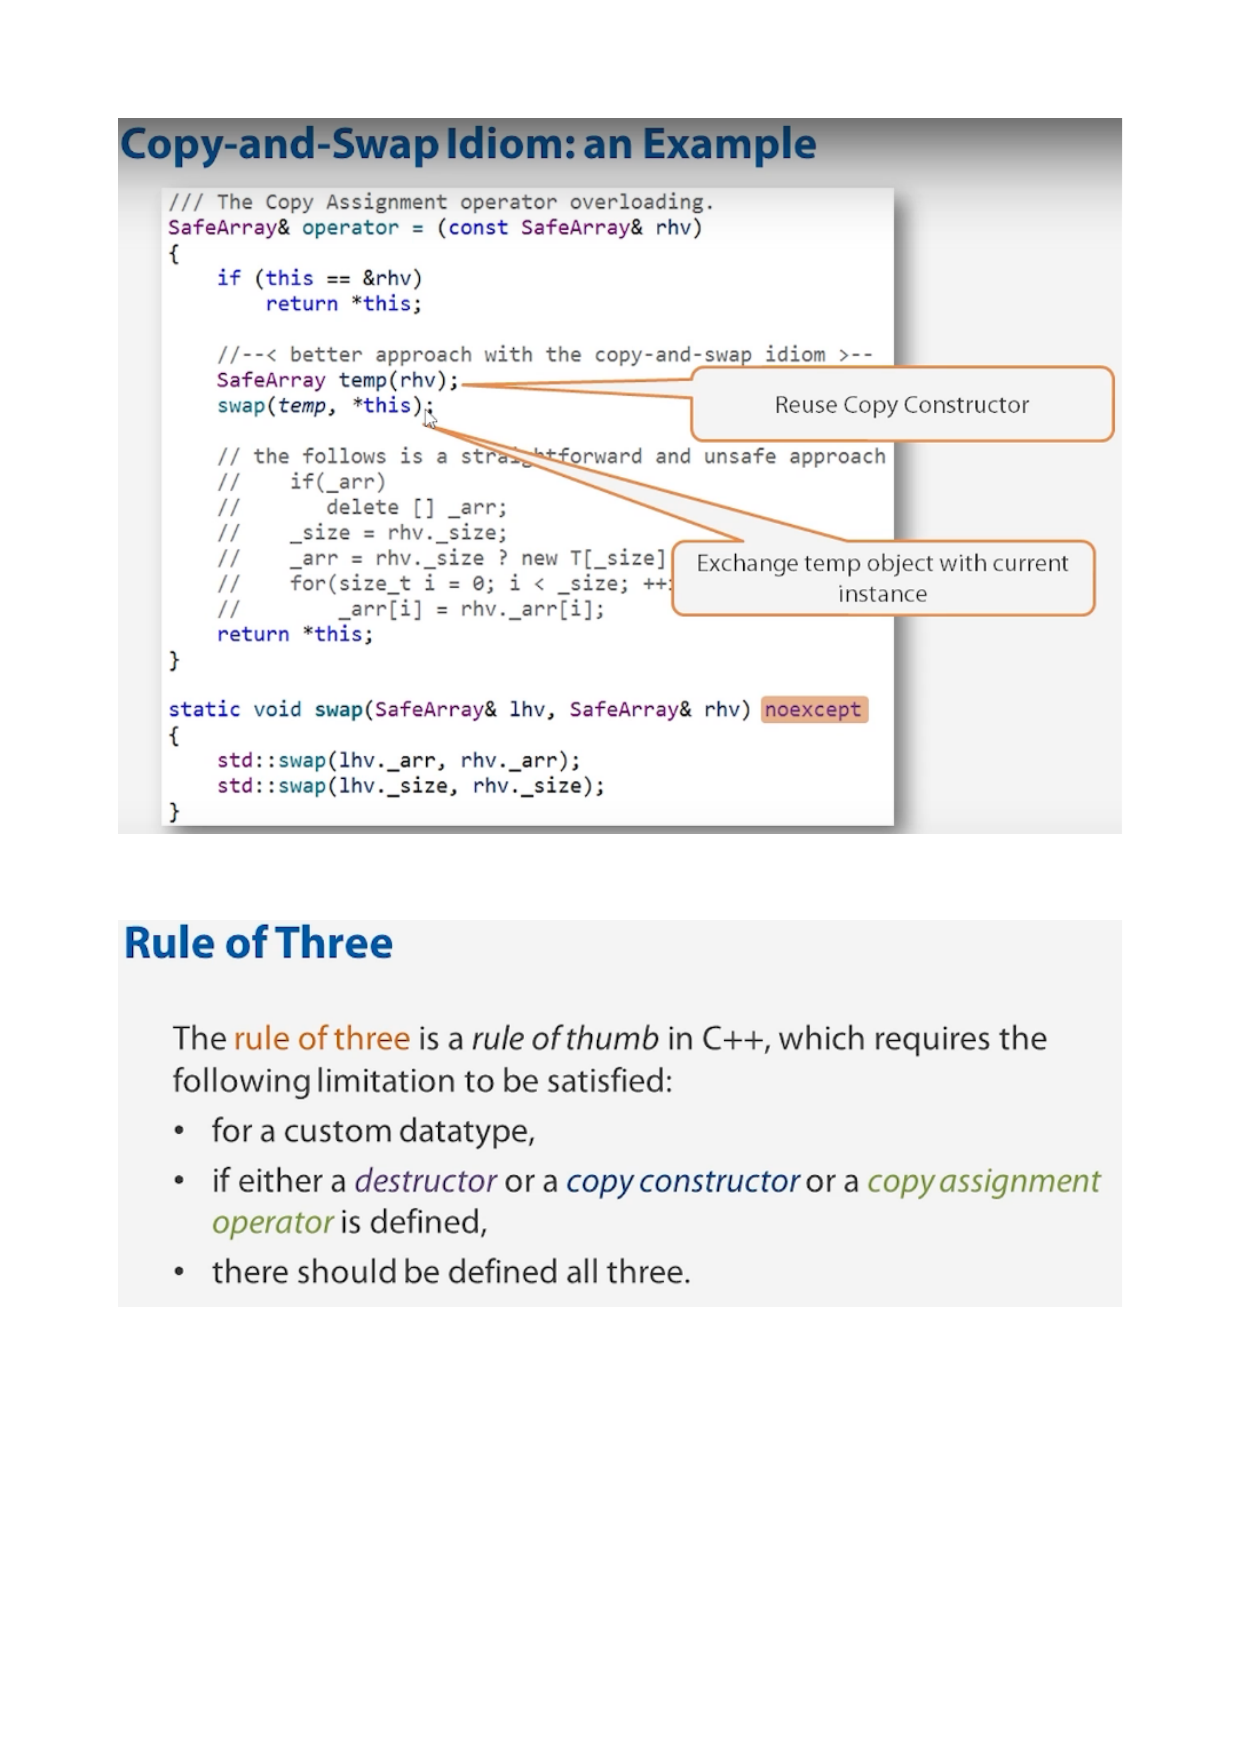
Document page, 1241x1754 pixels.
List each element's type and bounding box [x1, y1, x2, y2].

picture [118, 920, 1123, 1307]
picture [118, 118, 1123, 834]
